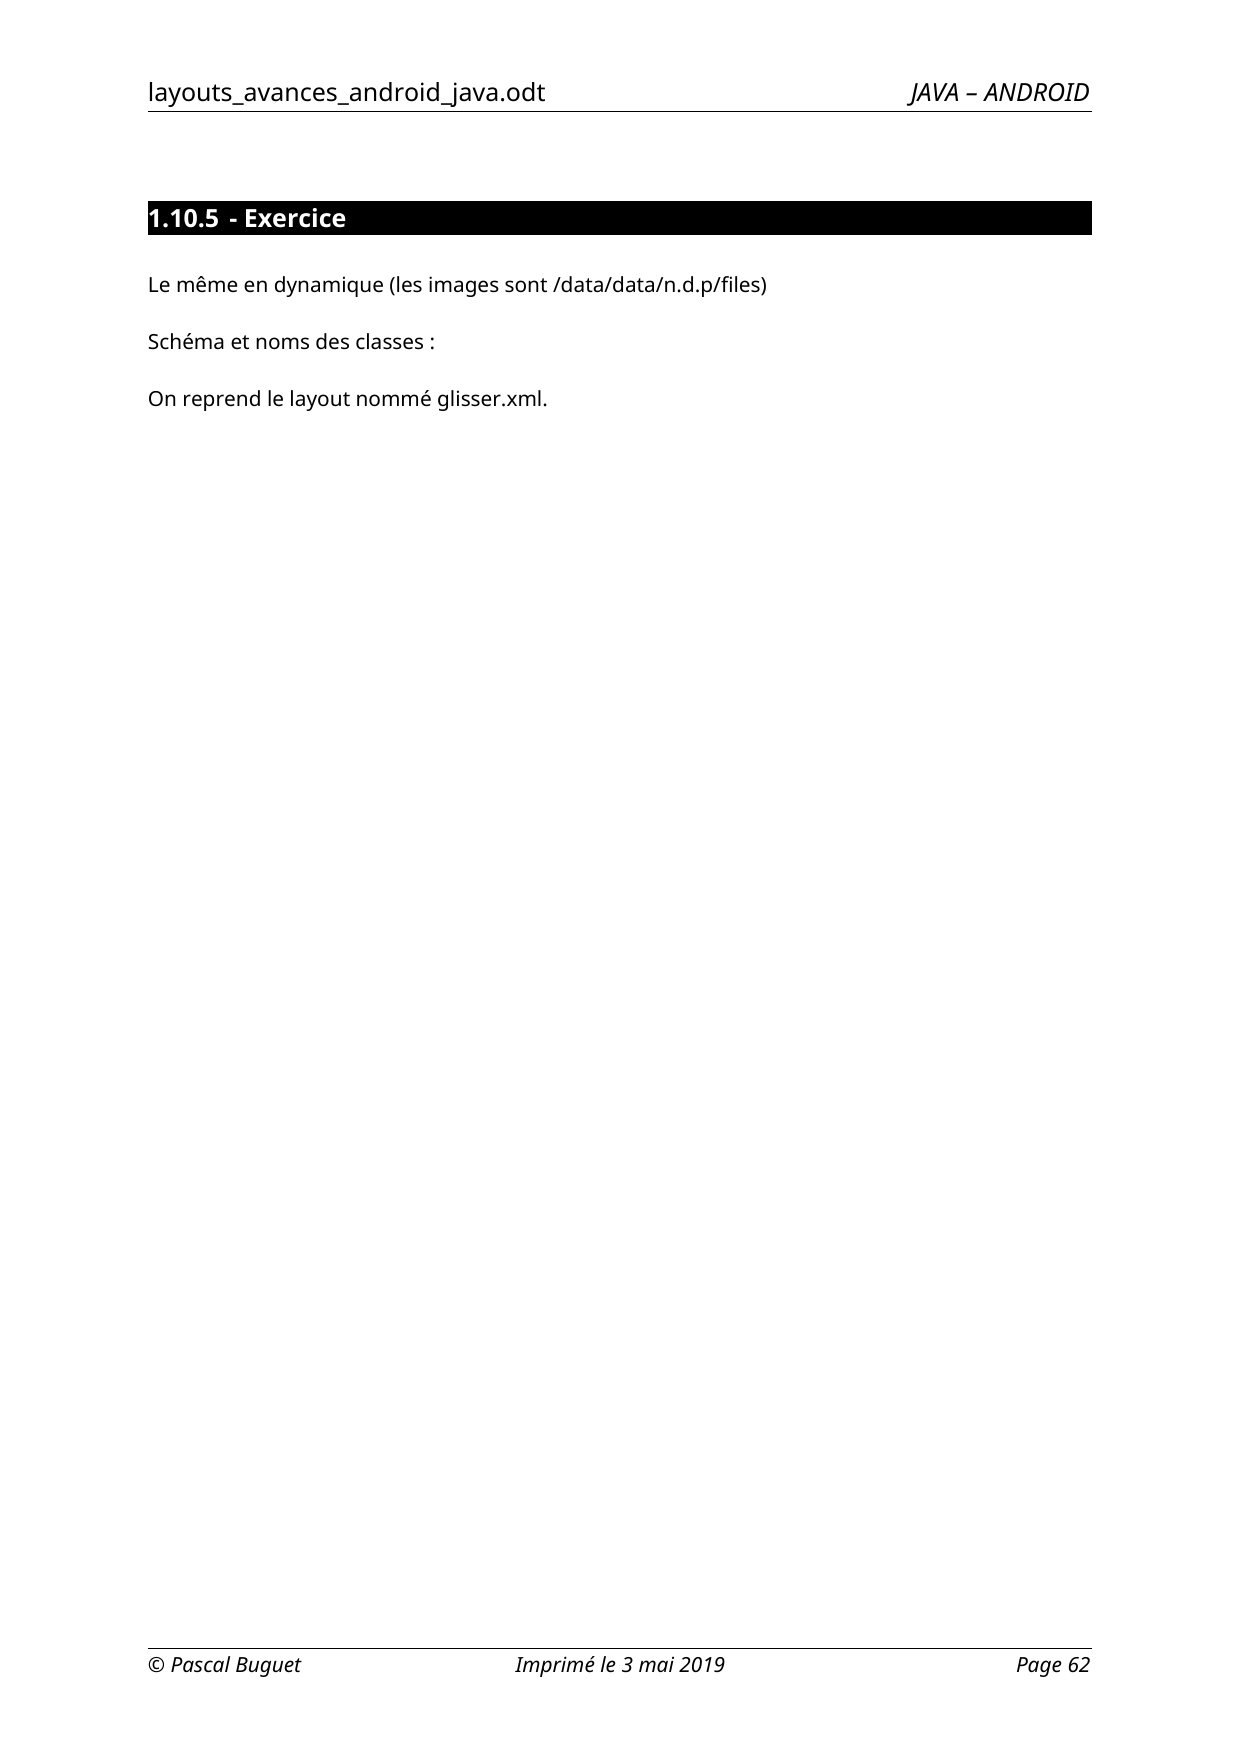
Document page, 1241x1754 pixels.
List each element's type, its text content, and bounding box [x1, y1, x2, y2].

subtitle - Exercice [148, 201, 1092, 235]
text On reprend le layout nommé glisser.xml. [148, 384, 1092, 412]
text Le même en dynamique (les images sont /data/data/n.d.p/files) [148, 270, 1092, 298]
text Schéma et noms des classes : [148, 327, 1092, 355]
